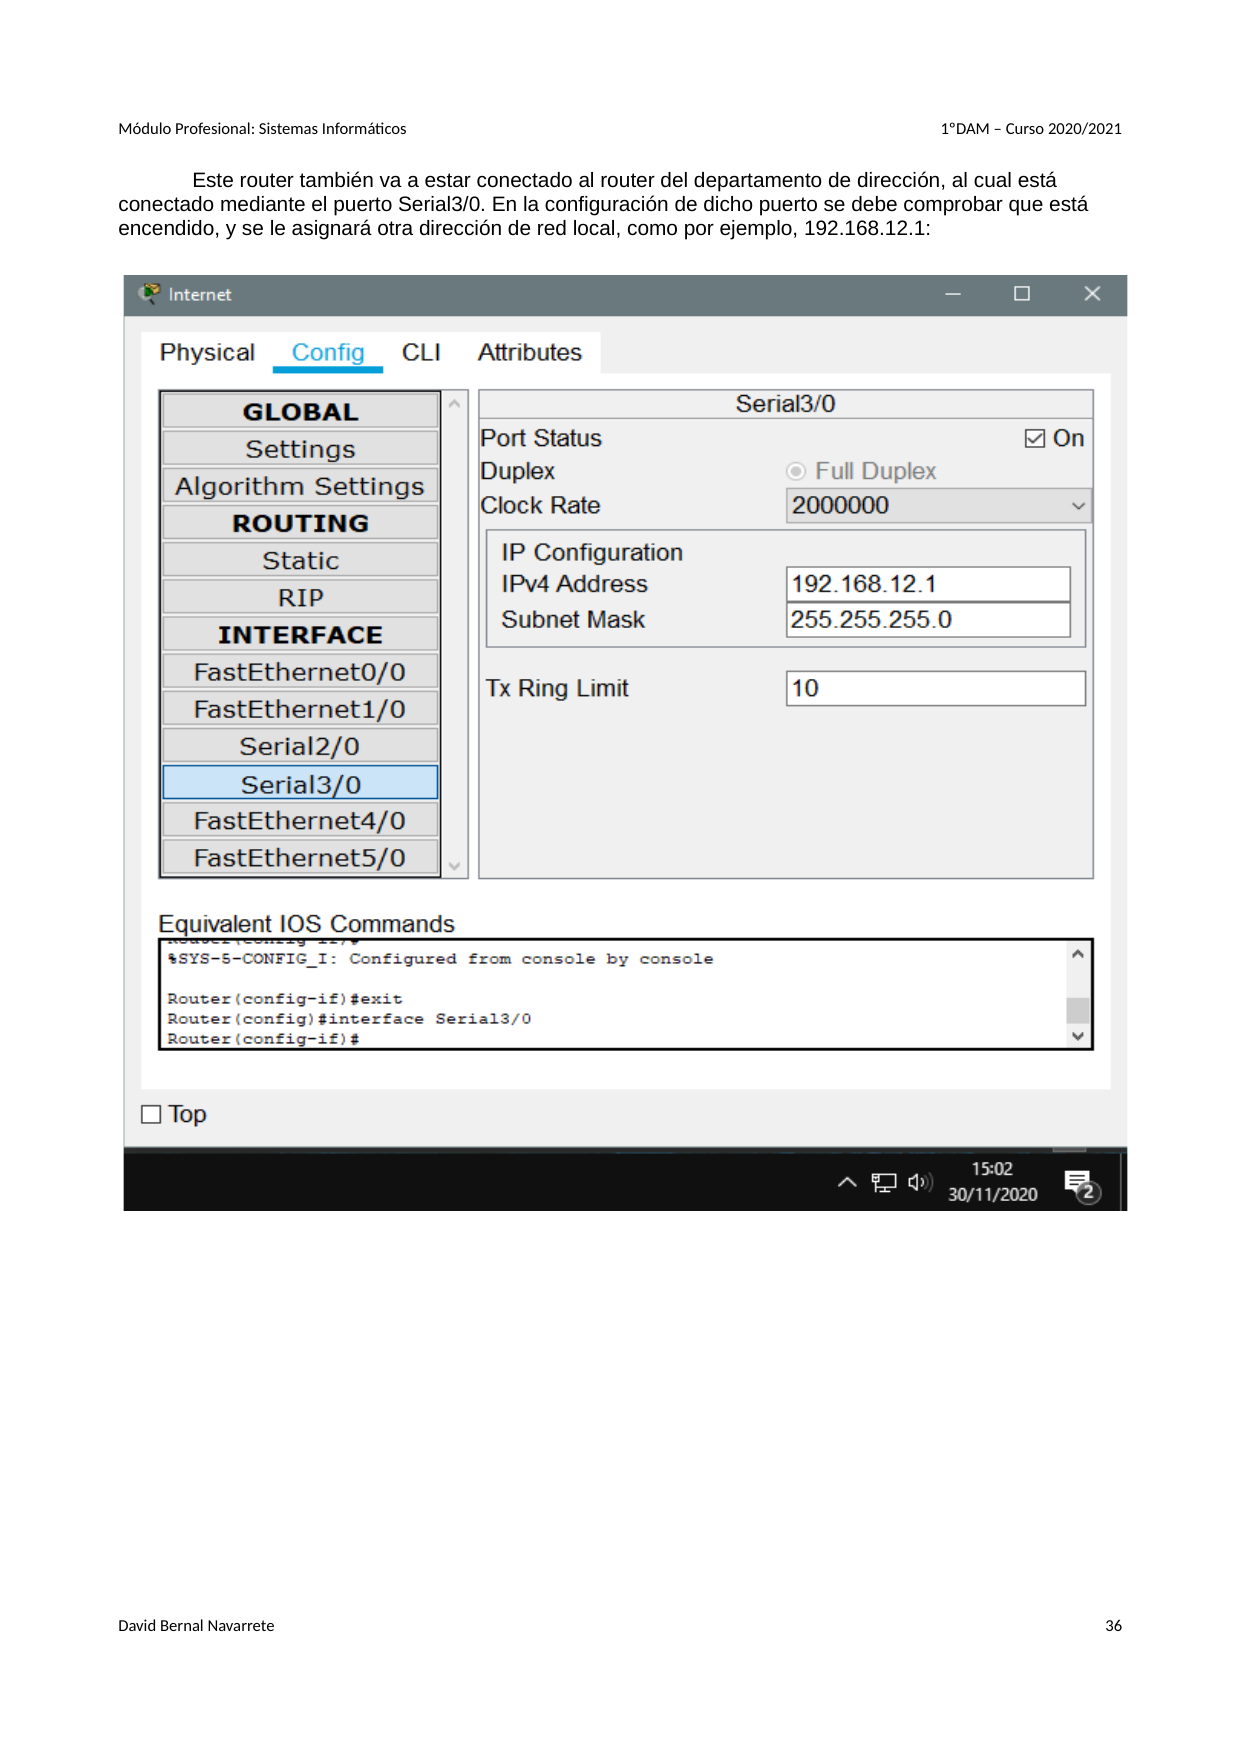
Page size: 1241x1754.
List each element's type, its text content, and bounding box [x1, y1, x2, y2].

text Este router también va a estar conectado al router del departamento de dirección, al cual está conectado mediante el puerto Serial3/0. En la configuración de dicho puerto se debe comprobar que está encendido, y se le asignará otra dirección de red local, como por ejemplo, 192.168.12.1: [118, 168, 1122, 240]
picture [123, 275, 1128, 1211]
